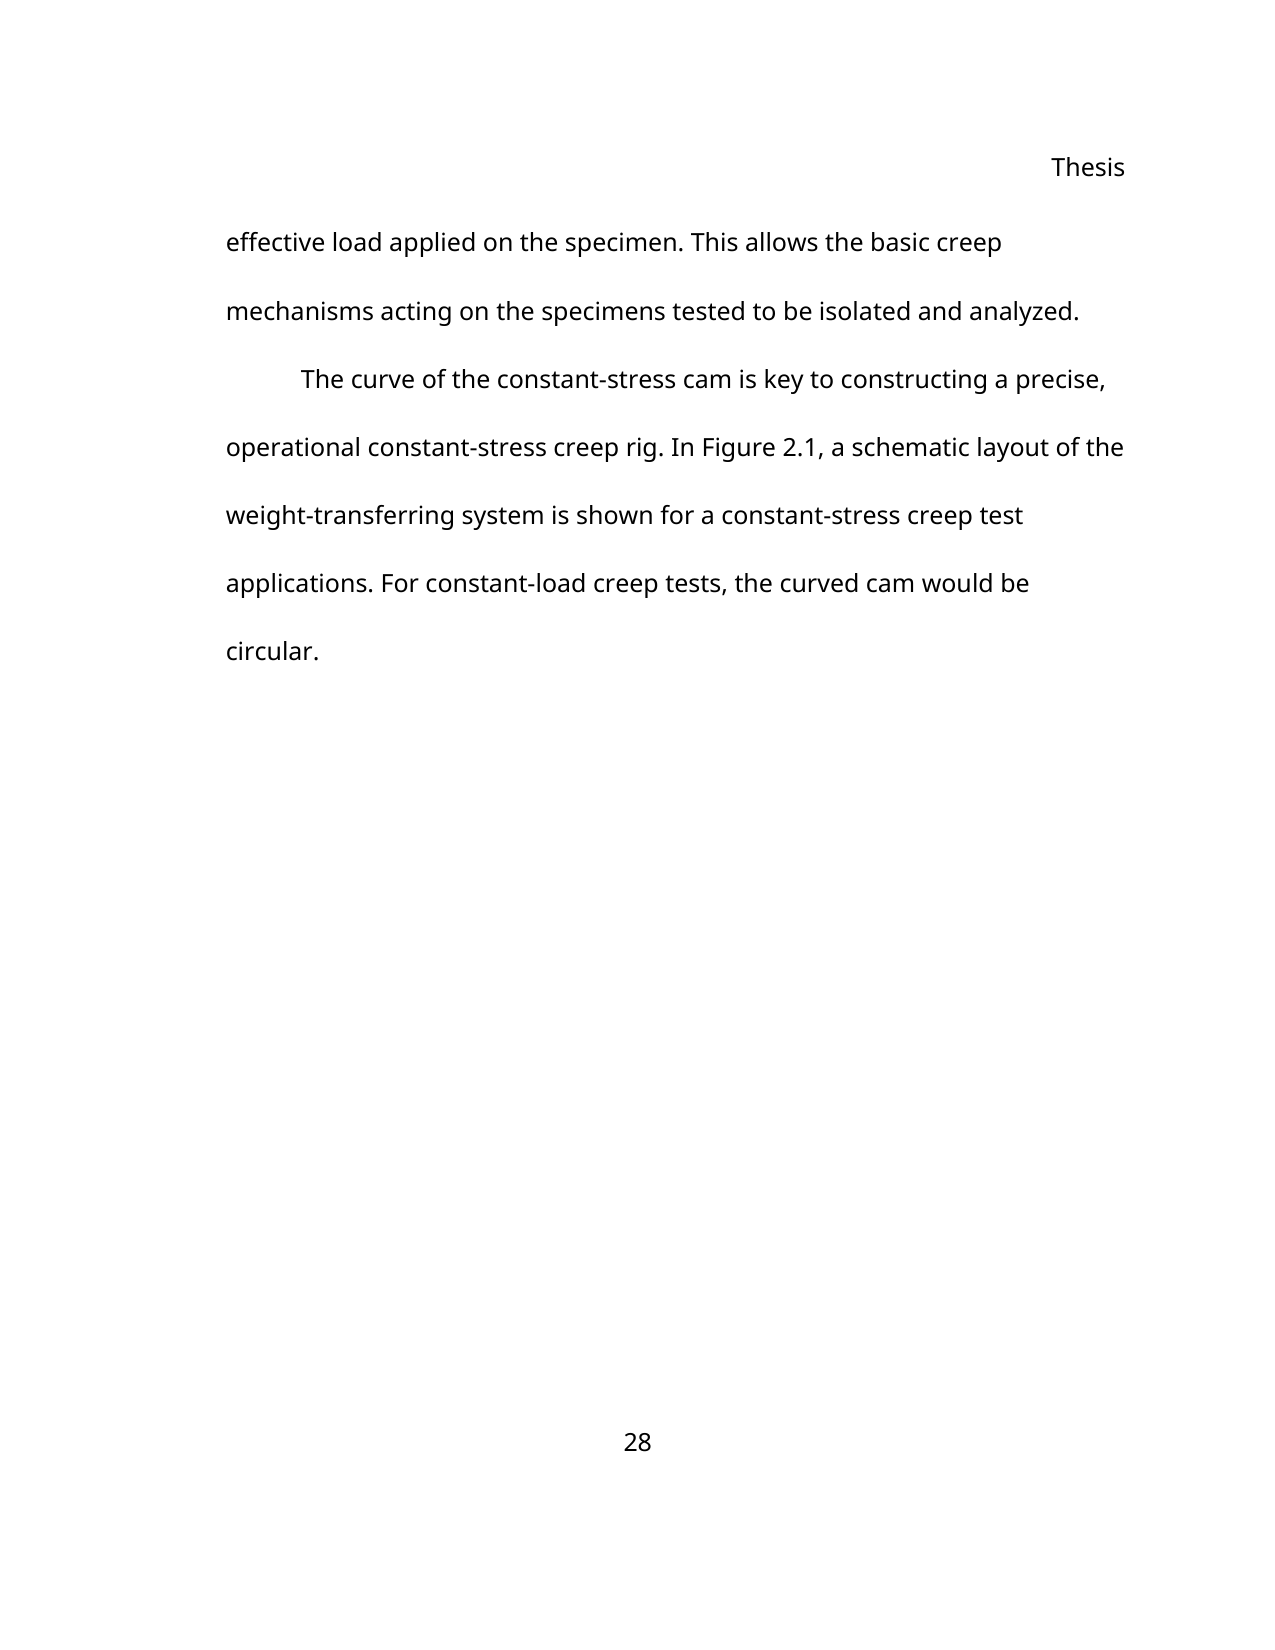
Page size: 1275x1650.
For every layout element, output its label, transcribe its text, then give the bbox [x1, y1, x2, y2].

text The curve of the constant-stress cam is key to constructing a precise, operational constant-stress creep rig. In Figure 2.1, a schematic layout of the weight-transferring system is shown for a constant-stress creep test applications. For constant-load creep tests, the curved cam would be circular. [224, 361, 1125, 668]
text effective load applied on the specimen. This allows the basic creep mechanisms acting on the specimens tested to be isolated and analyzed. [224, 225, 1125, 327]
